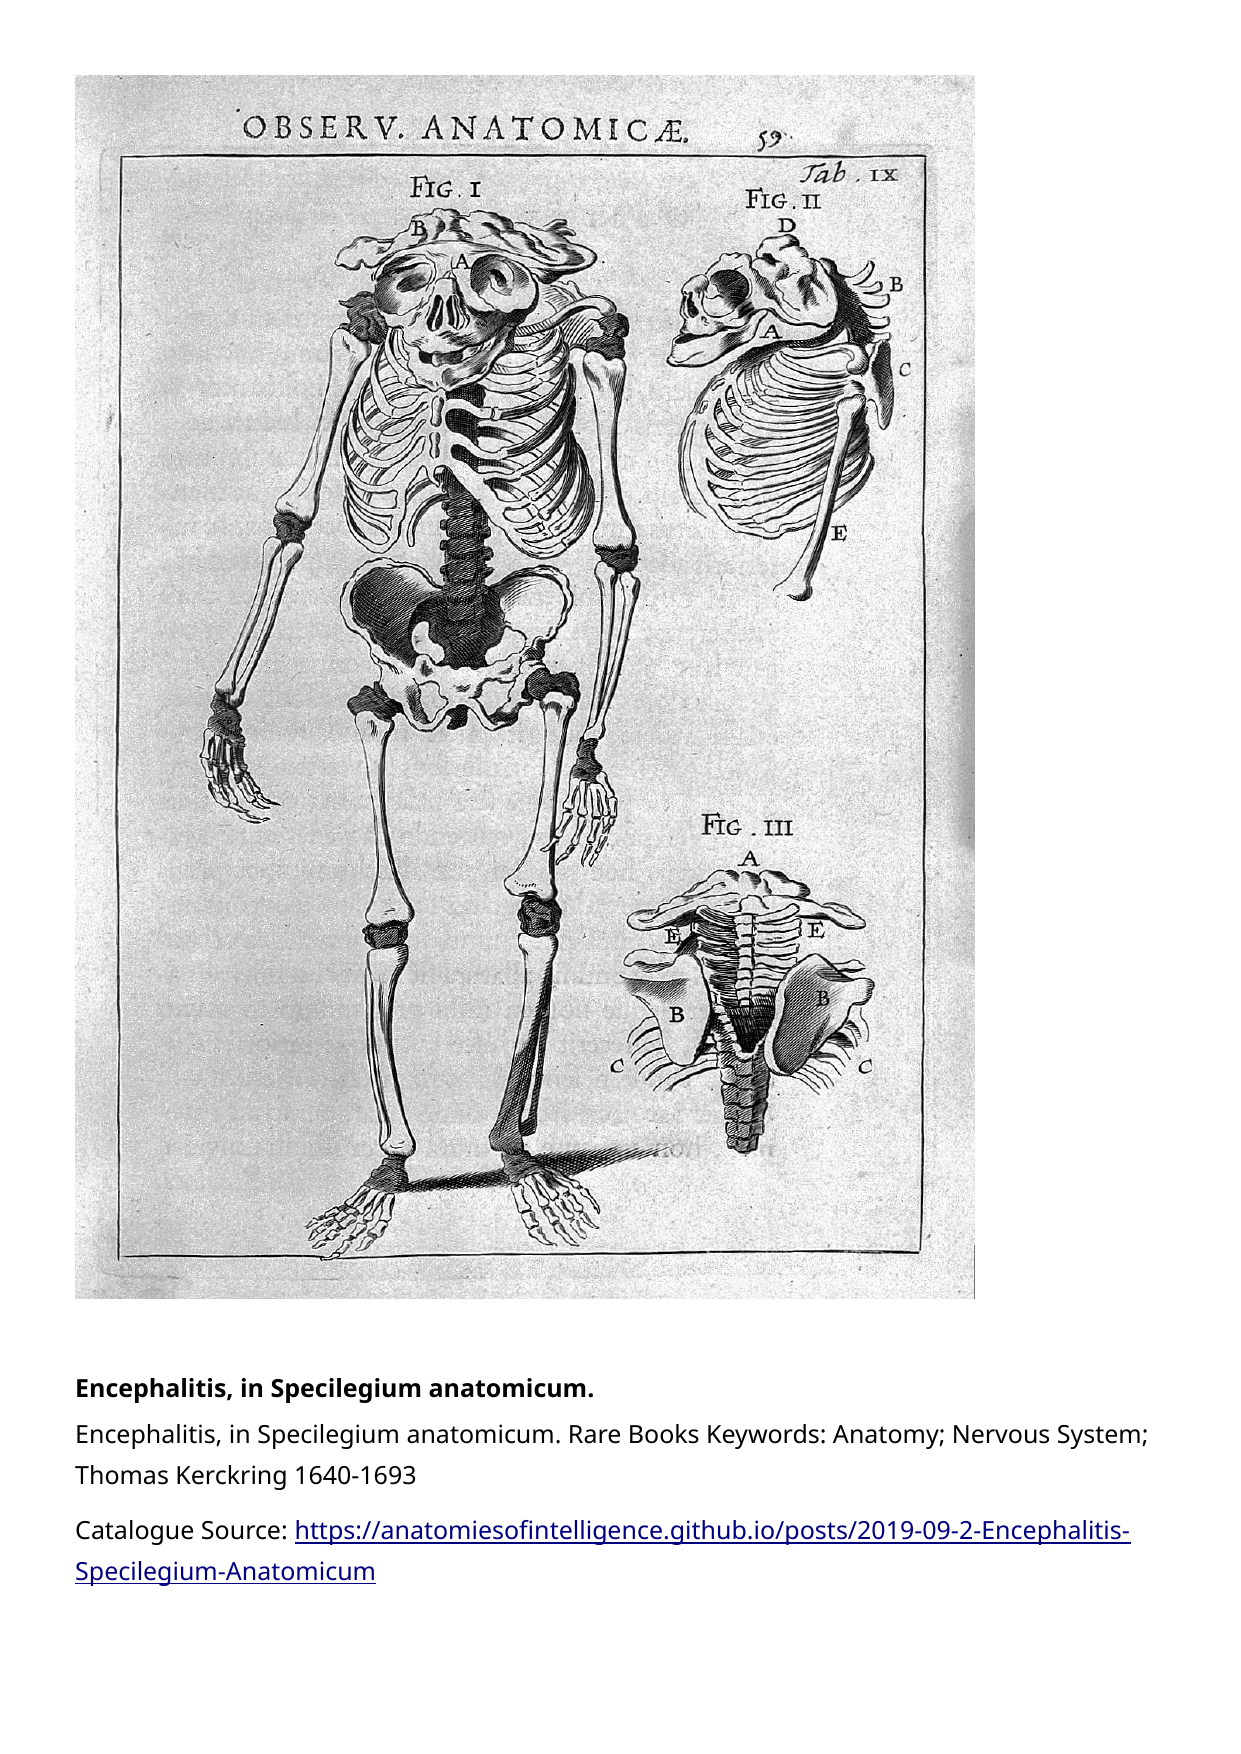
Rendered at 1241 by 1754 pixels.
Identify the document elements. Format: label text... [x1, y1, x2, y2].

picture [75, 75, 975, 1299]
text Catalogue Source: https://anatomiesofintelligence.github.io/posts/2019-09-2-Encephalitis-Specilegium-Anatomicum [75, 1513, 1165, 1588]
text Encephalitis, in Specilegium anatomicum. Rare Books Keywords: Anatomy; Nervous System; Thomas Kerckring 1640-1693 [75, 1417, 1165, 1492]
subtitle Encephalitis, in Specilegium anatomicum. [75, 1370, 1165, 1404]
